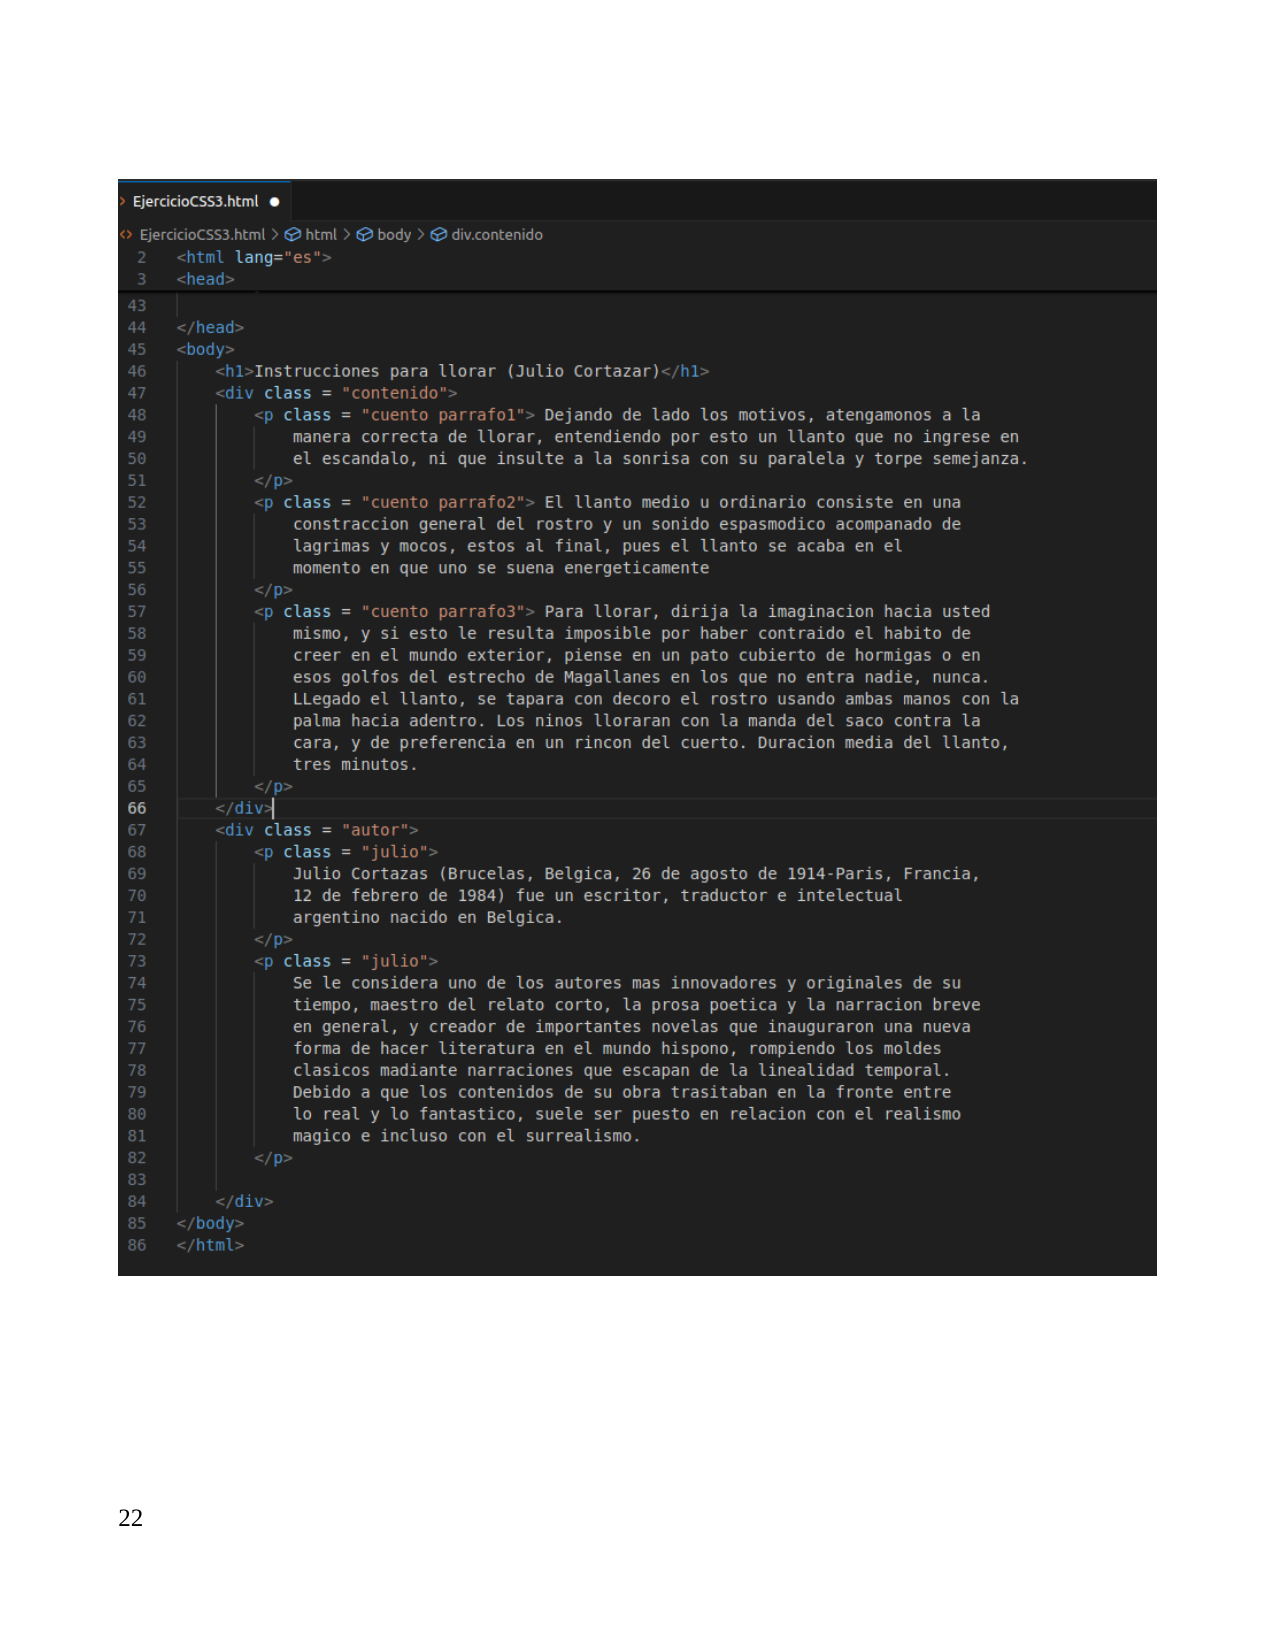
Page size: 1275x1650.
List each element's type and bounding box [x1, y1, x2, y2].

picture [118, 179, 1157, 1276]
